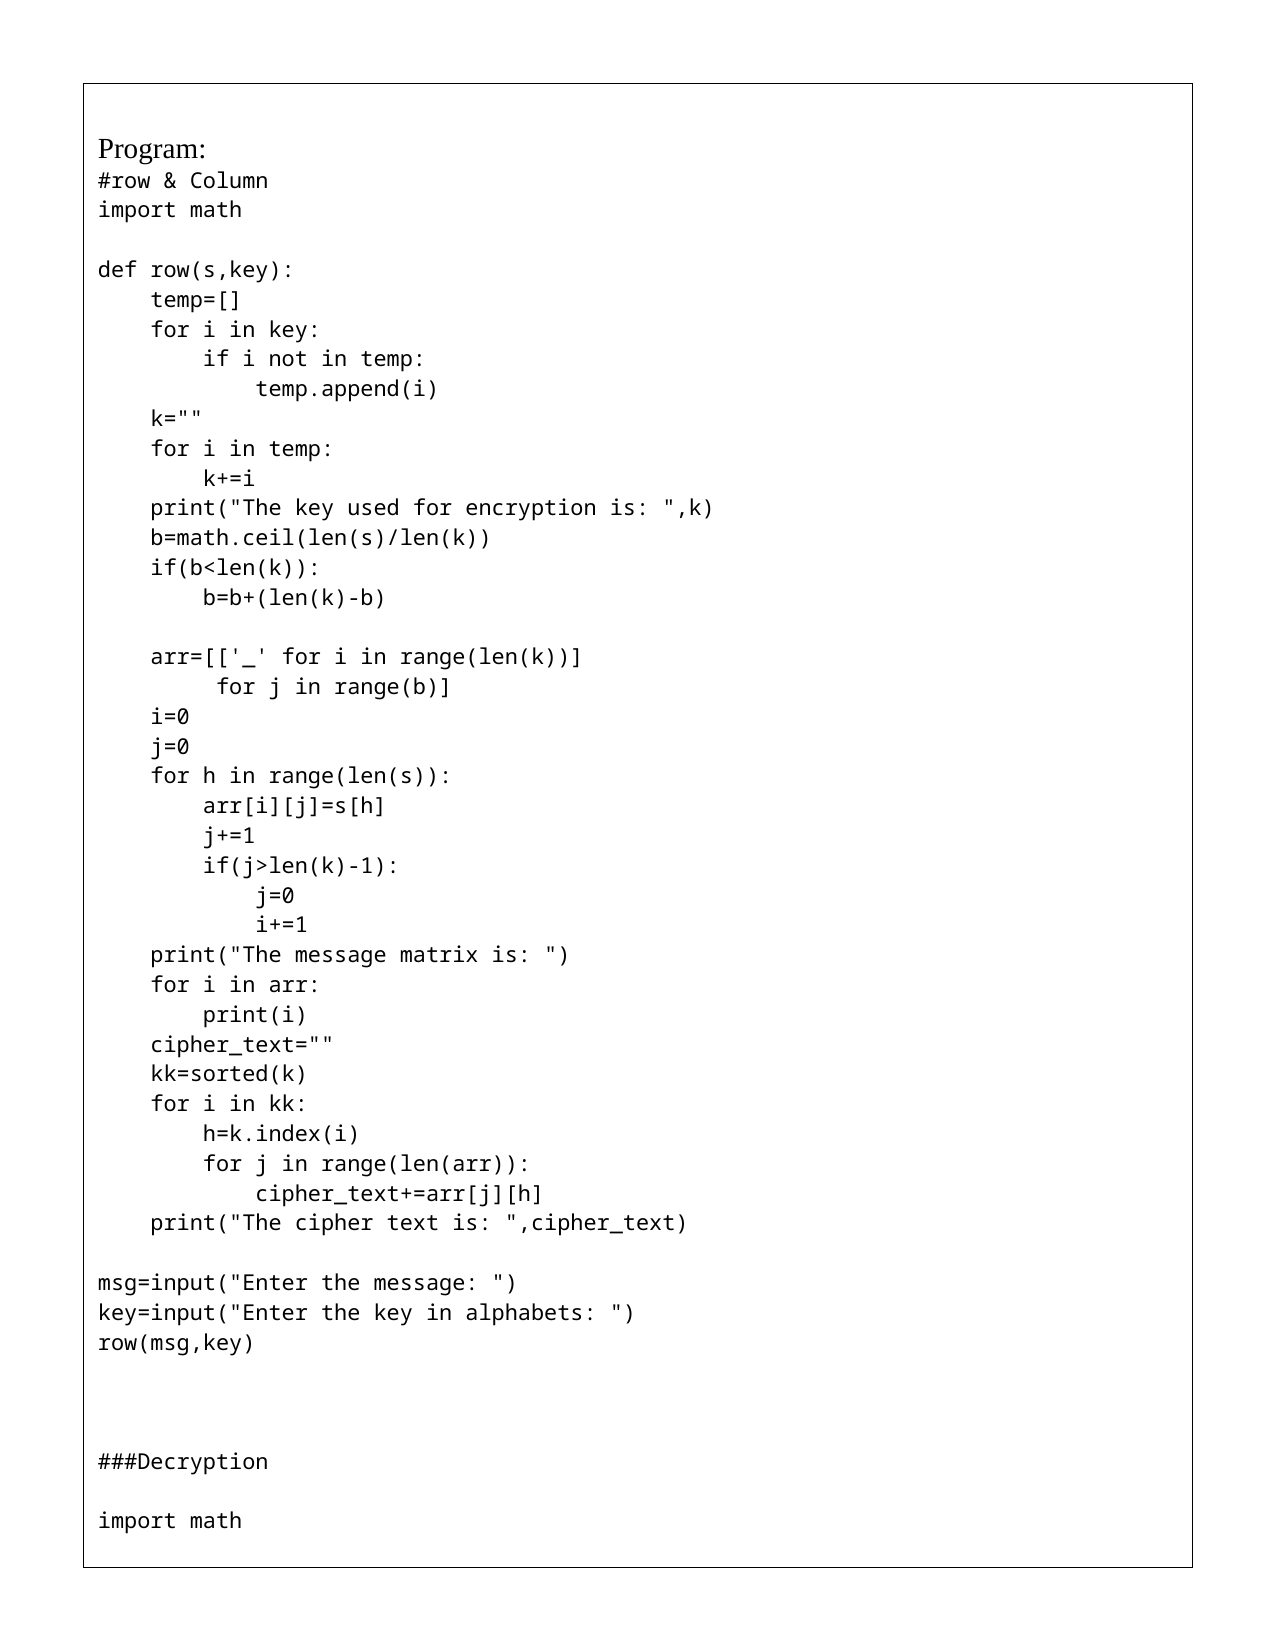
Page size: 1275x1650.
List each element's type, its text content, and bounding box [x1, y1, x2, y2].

text ###Decryption [98, 1446, 1177, 1476]
text i+=1 [98, 909, 1177, 939]
text j=0 [98, 731, 1177, 761]
text if(j>len(k)-1): [98, 850, 1177, 880]
text if i not in temp: [98, 343, 1177, 373]
text for i in temp: [98, 433, 1177, 463]
text print(i) [98, 999, 1177, 1029]
text def row(s,key): [98, 254, 1177, 284]
text k+=i [98, 463, 1177, 492]
text print("The message matrix is: ") [98, 939, 1177, 969]
text cipher_text="" [98, 1029, 1177, 1058]
text Program: [98, 131, 1177, 165]
text for j in range(b)] [98, 671, 1177, 701]
text i=0 [98, 701, 1177, 731]
text key=input("Enter the key in alphabets: ") [98, 1297, 1177, 1327]
text b=math.ceil(len(s)/len(k)) [98, 522, 1177, 552]
text print("The key used for encryption is: ",k) [98, 492, 1177, 522]
text cipher_text+=arr[j][h] [98, 1178, 1177, 1207]
text if(b<len(k)): [98, 552, 1177, 582]
text for j in range(len(arr)): [98, 1148, 1177, 1178]
text arr=[['_' for i in range(len(k))] [98, 641, 1177, 671]
text h=k.index(i) [98, 1118, 1177, 1148]
text import math [98, 1505, 1177, 1535]
text j+=1 [98, 820, 1177, 850]
text import math [98, 194, 1177, 224]
text for i in key: [98, 314, 1177, 343]
text row(msg,key) [98, 1327, 1177, 1356]
text kk=sorted(k) [98, 1058, 1177, 1088]
text temp=[] [98, 284, 1177, 314]
text temp.append(i) [98, 373, 1177, 403]
text for i in kk: [98, 1088, 1177, 1118]
text j=0 [98, 880, 1177, 909]
text b=b+(len(k)-b) [98, 582, 1177, 612]
text #row & Column [98, 165, 1177, 194]
text for h in range(len(s)): [98, 761, 1177, 790]
text for i in arr: [98, 969, 1177, 999]
text k="" [98, 403, 1177, 433]
text msg=input("Enter the message: ") [98, 1267, 1177, 1297]
text arr[i][j]=s[h] [98, 790, 1177, 820]
text print("The cipher text is: ",cipher_text) [98, 1207, 1177, 1237]
